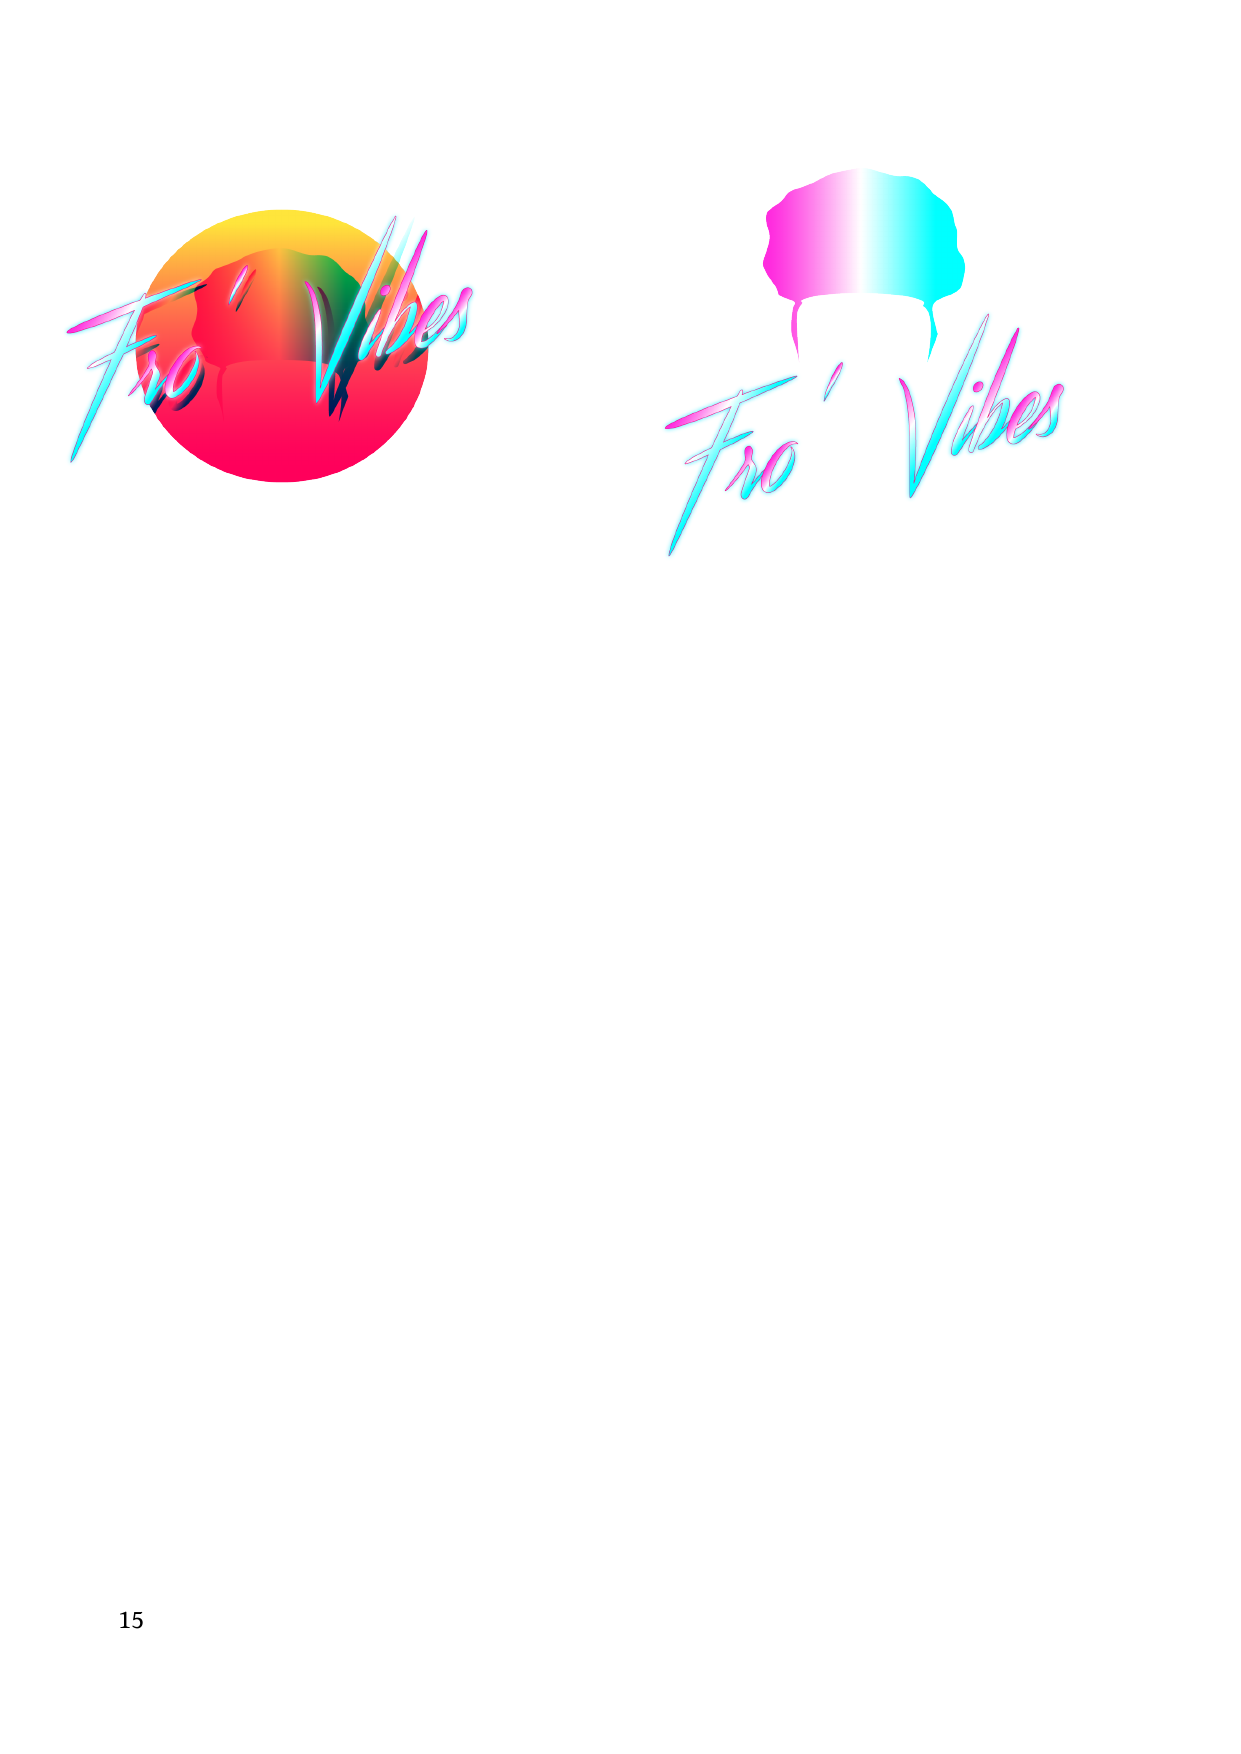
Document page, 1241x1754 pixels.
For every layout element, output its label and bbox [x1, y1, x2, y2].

picture [44, 123, 520, 599]
picture [628, 125, 1096, 593]
